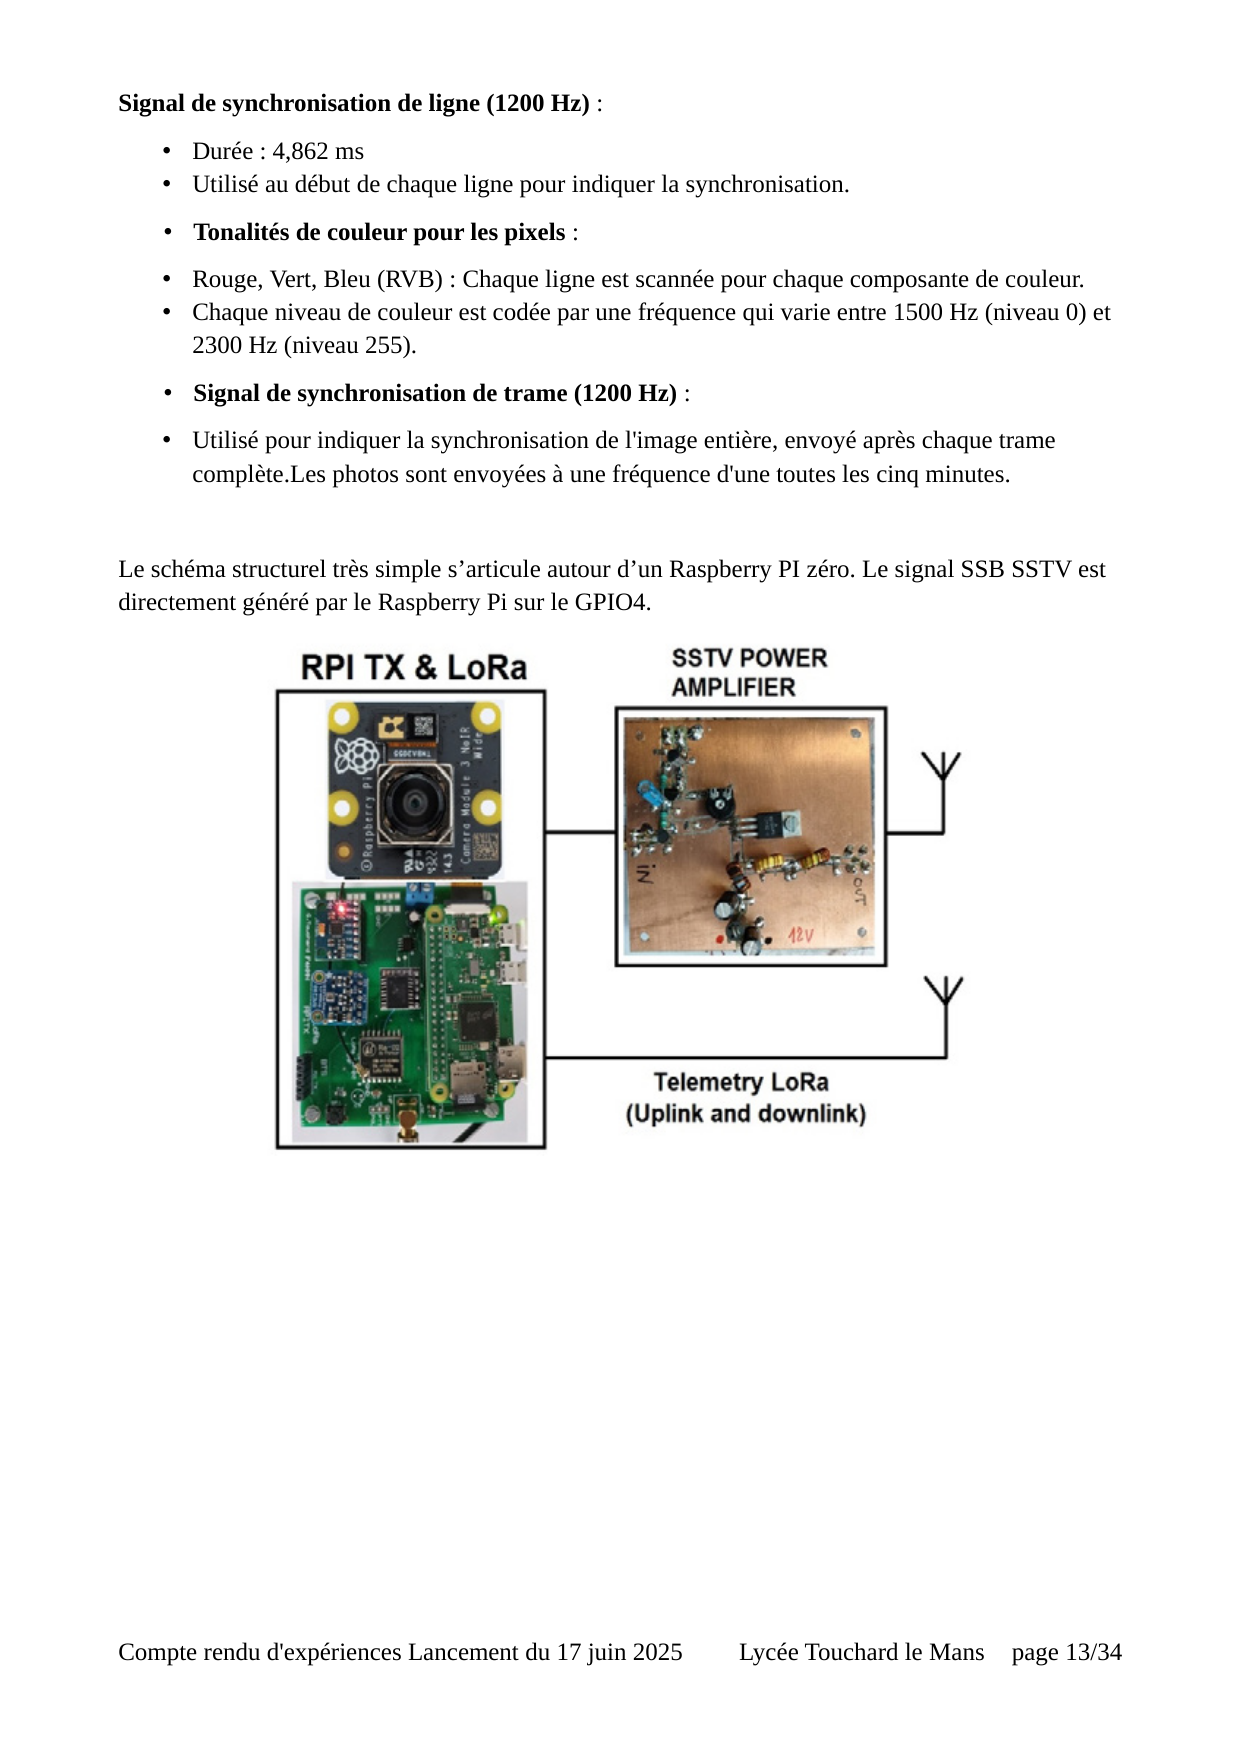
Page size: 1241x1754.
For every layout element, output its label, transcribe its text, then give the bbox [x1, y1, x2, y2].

text Signal de synchronisation de ligne (1200 Hz) : [118, 88, 1122, 117]
list Utilisé pour indiquer la synchronisation de l'image entière, envoyé après chaque trame complète.Les photos sont envoyées à une fréquence d'une toutes les cinq minutes. [162, 426, 1122, 487]
list Utilisé au début de chaque ligne pour indiquer la synchronisation. [162, 169, 1122, 198]
list Chaque niveau de couleur est codée par une fréquence qui varie entre 1500 Hz (niveau 0) et 2300 Hz (niveau 255). [162, 297, 1122, 359]
list Durée : 4,862 ms [162, 136, 1122, 165]
list Rouge, Vert, Bleu (RVB) : Chaque ligne est scannée pour chaque composante de couleur. [162, 264, 1122, 293]
text Le schéma structurel très simple s’articule autour d’un Raspberry PI zéro. Le signal SSB SSTV est directement généré par le Raspberry Pi sur le GPIO4. [118, 554, 1122, 616]
list Signal de synchronisation de trame (1200 Hz) : [164, 378, 1122, 407]
list Tonalités de couleur pour les pixels : [164, 217, 1122, 246]
picture [245, 634, 995, 1159]
